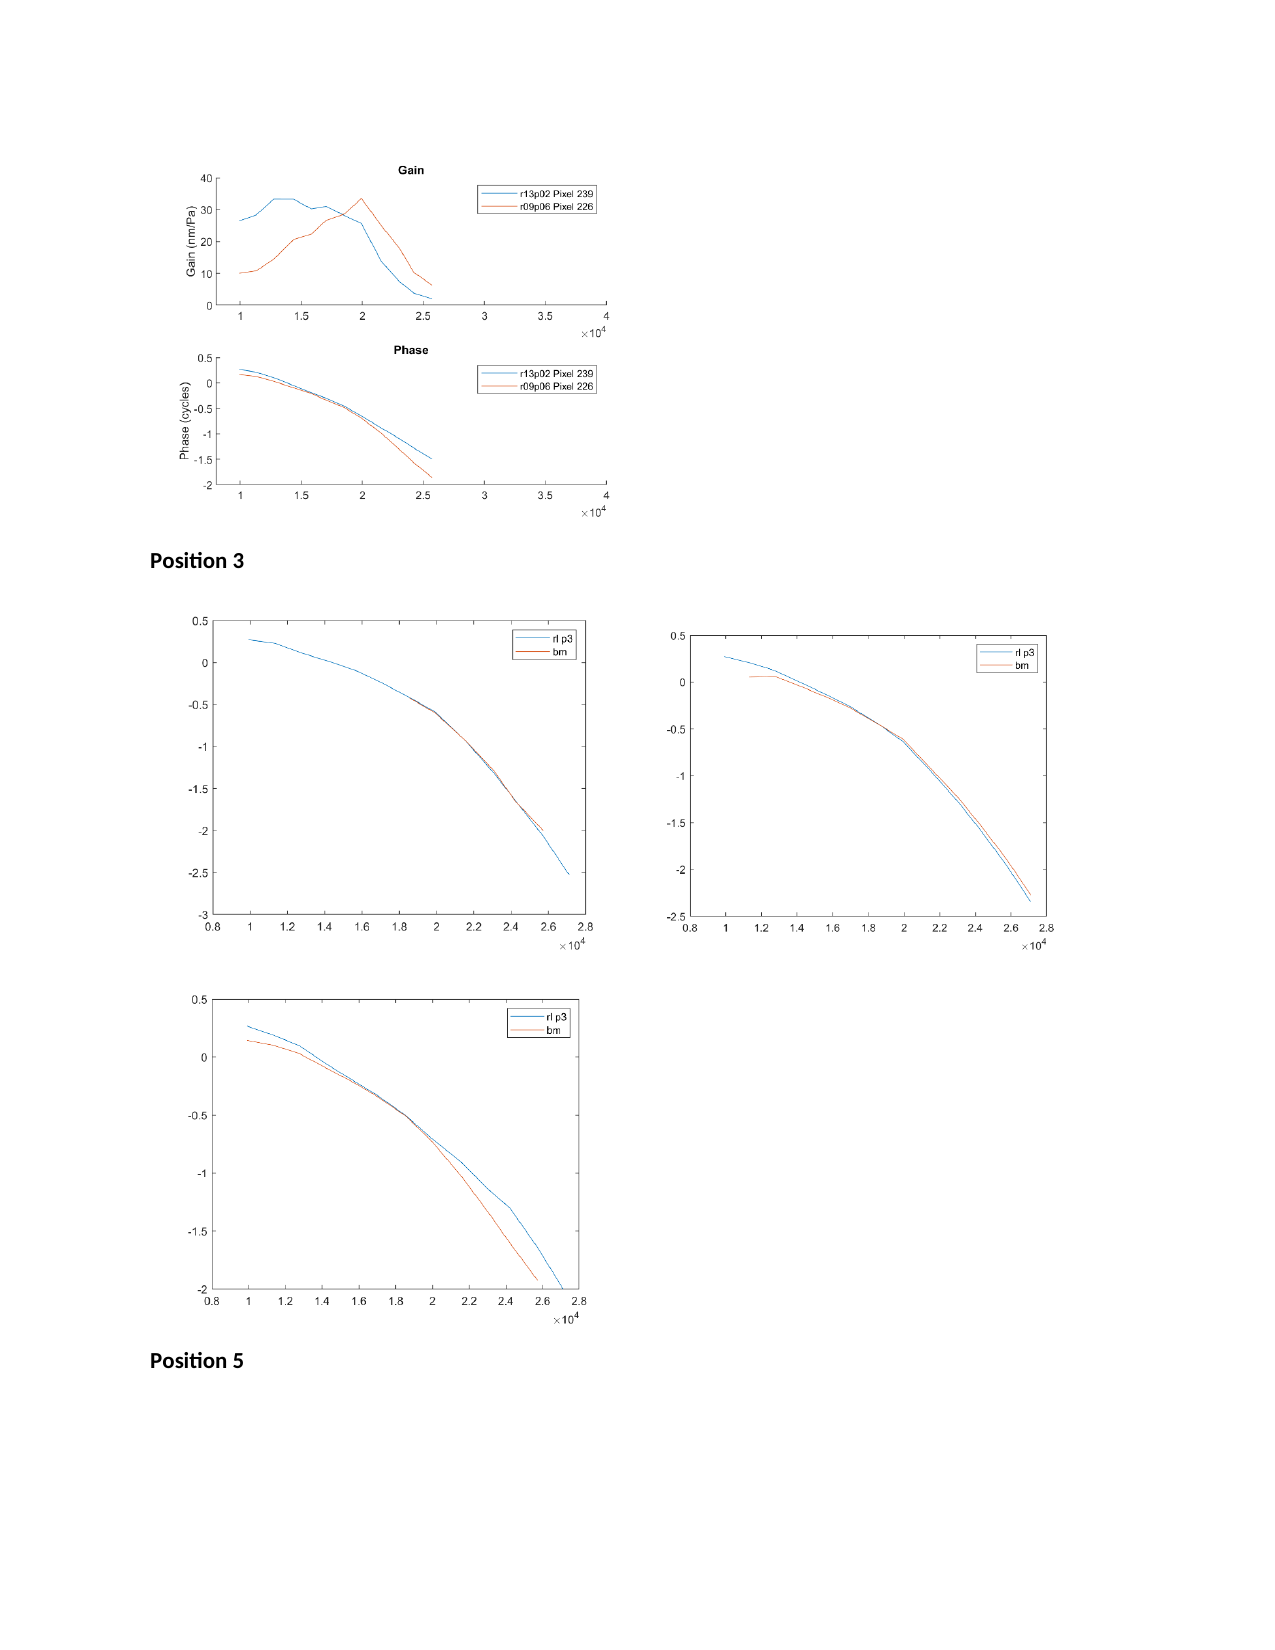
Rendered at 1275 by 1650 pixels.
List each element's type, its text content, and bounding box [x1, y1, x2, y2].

picture [150, 972, 624, 1328]
text Position 3 [150, 547, 1125, 574]
picture [150, 593, 1090, 954]
picture [150, 150, 654, 528]
text Position 5 [150, 1346, 1125, 1374]
